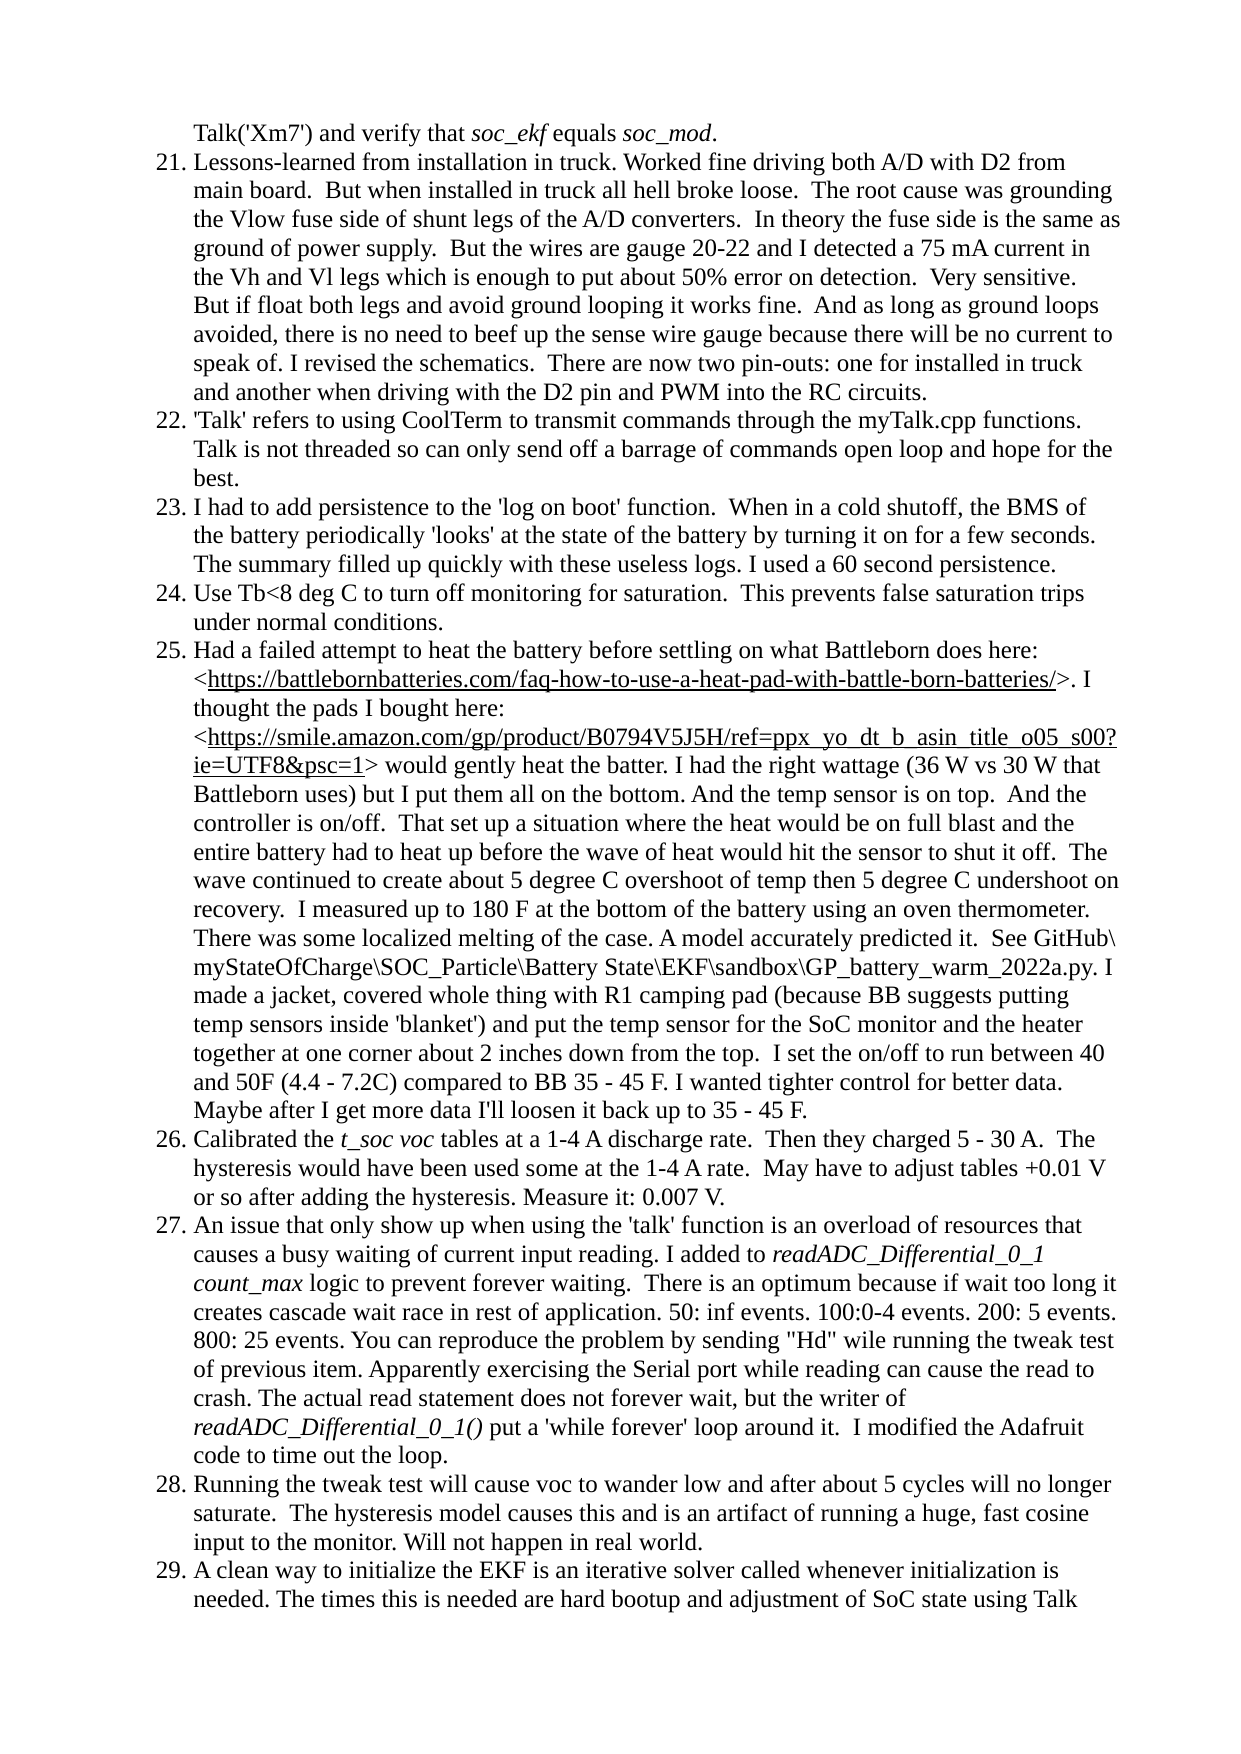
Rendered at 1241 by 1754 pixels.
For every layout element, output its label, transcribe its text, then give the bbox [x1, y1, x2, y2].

list Had a failed attempt to heat the battery before settling on what Battleborn does here: <https://battlebornbatteries.com/faq-how-to-use-a-heat-pad-with-battle-born-batteries/>. I thought the pads I bought here: <https://smile.amazon.com/gp/product/B0794V5J5H/ref=ppx_yo_dt_b_asin_title_o05_s00?ie=UTF8&psc=1> would gently heat the batter. I had the right wattage (36 W vs 30 W that Battleborn uses) but I put them all on the bottom. And the temp sensor is on top. And the controller is on/off. That set up a situation where the heat would be on full blast and the entire battery had to heat up before the wave of heat would hit the sensor to shut it off. The wave continued to create about 5 degree C overshoot of temp then 5 degree C undershoot on recovery. I measured up to 180 F at the bottom of the battery using an oven thermometer. There was some localized melting of the case. A model accurately predicted it. See GitHub\myStateOfCharge\SOC_Particle\Battery State\EKF\sandbox\GP_battery_warm_2022a.py. I made a jacket, covered whole thing with R1 camping pad (because BB suggests putting temp sensors inside 'blanket') and put the temp sensor for the SoC monitor and the heater together at one corner about 2 inches down from the top. I set the on/off to run between 40 and 50F (4.4 - 7.2C) compared to BB 35 - 45 F. I wanted tighter control for better data. Maybe after I get more data I'll loosen it back up to 35 - 45 F. [156, 636, 1122, 1124]
list Running the tweak test will cause voc to wander low and after about 5 cycles will no longer saturate. The hysteresis model causes this and is an artifact of running a huge, fast cosine input to the monitor. Will not happen in real world. [156, 1469, 1122, 1556]
list Calibrated the t_soc voc tables at a 1-4 A discharge rate. Then they charged 5 - 30 A. The hysteresis would have been used some at the 1-4 A rate. May have to adjust tables +0.01 V or so after adding the hysteresis. Measure it: 0.007 V. [156, 1124, 1122, 1211]
list 'Talk' refers to using CoolTerm to transmit commands through the myTalk.cpp functions. Talk is not threaded so can only send off a barrage of commands open loop and hope for the best. [156, 406, 1122, 492]
list I had to add persistence to the 'log on boot' function. When in a cold shutoff, the BMS of the battery periodically 'looks' at the state of the battery by turning it on for a few seconds. The summary filled up quickly with these useless logs. I used a 60 second persistence. [156, 492, 1122, 578]
list An issue that only show up when using the 'talk' function is an overload of resources that causes a busy waiting of current input reading. I added to readADC_Differential_0_1 count_max logic to prevent forever waiting. There is an optimum because if wait too long it creates cascade wait race in rest of application. 50: inf events. 100:0-4 events. 200: 5 events. 800: 25 events. You can reproduce the problem by sending "Hd" wile running the tweak test of previous item. Apparently exercising the Serial port while reading can cause the read to crash. The actual read statement does not forever wait, but the writer of readADC_Differential_0_1() put a 'while forever' loop around it. I modified the Adafruit code to time out the loop. [156, 1211, 1122, 1469]
list A clean way to initialize the EKF is an iterative solver called whenever initialization is needed. The times this is needed are hard bootup and adjustment of SoC state using Talk [156, 1556, 1122, 1613]
list Use Tb<8 deg C to turn off monitoring for saturation. This prevents false saturation trips under normal conditions. [156, 578, 1122, 636]
list Lessons-learned from installation in truck. Worked fine driving both A/D with D2 from main board. But when installed in truck all hell broke loose. The root cause was grounding the Vlow fuse side of shunt legs of the A/D converters. In theory the fuse side is the same as ground of power supply. But the wires are gauge 20-22 and I detected a 75 mA current in the Vh and Vl legs which is enough to put about 50% error on detection. Very sensitive. But if float both legs and avoid ground looping it works fine. And as long as ground loops avoided, there is no need to beef up the sense wire gauge because there will be no current to speak of. I revised the schematics. There are now two pin-outs: one for installed in truck and another when driving with the D2 pin and PWM into the RC circuits. [156, 147, 1122, 406]
list Talk('Xm7') and verify that soc_ekf equals soc_mod. [156, 118, 1122, 147]
